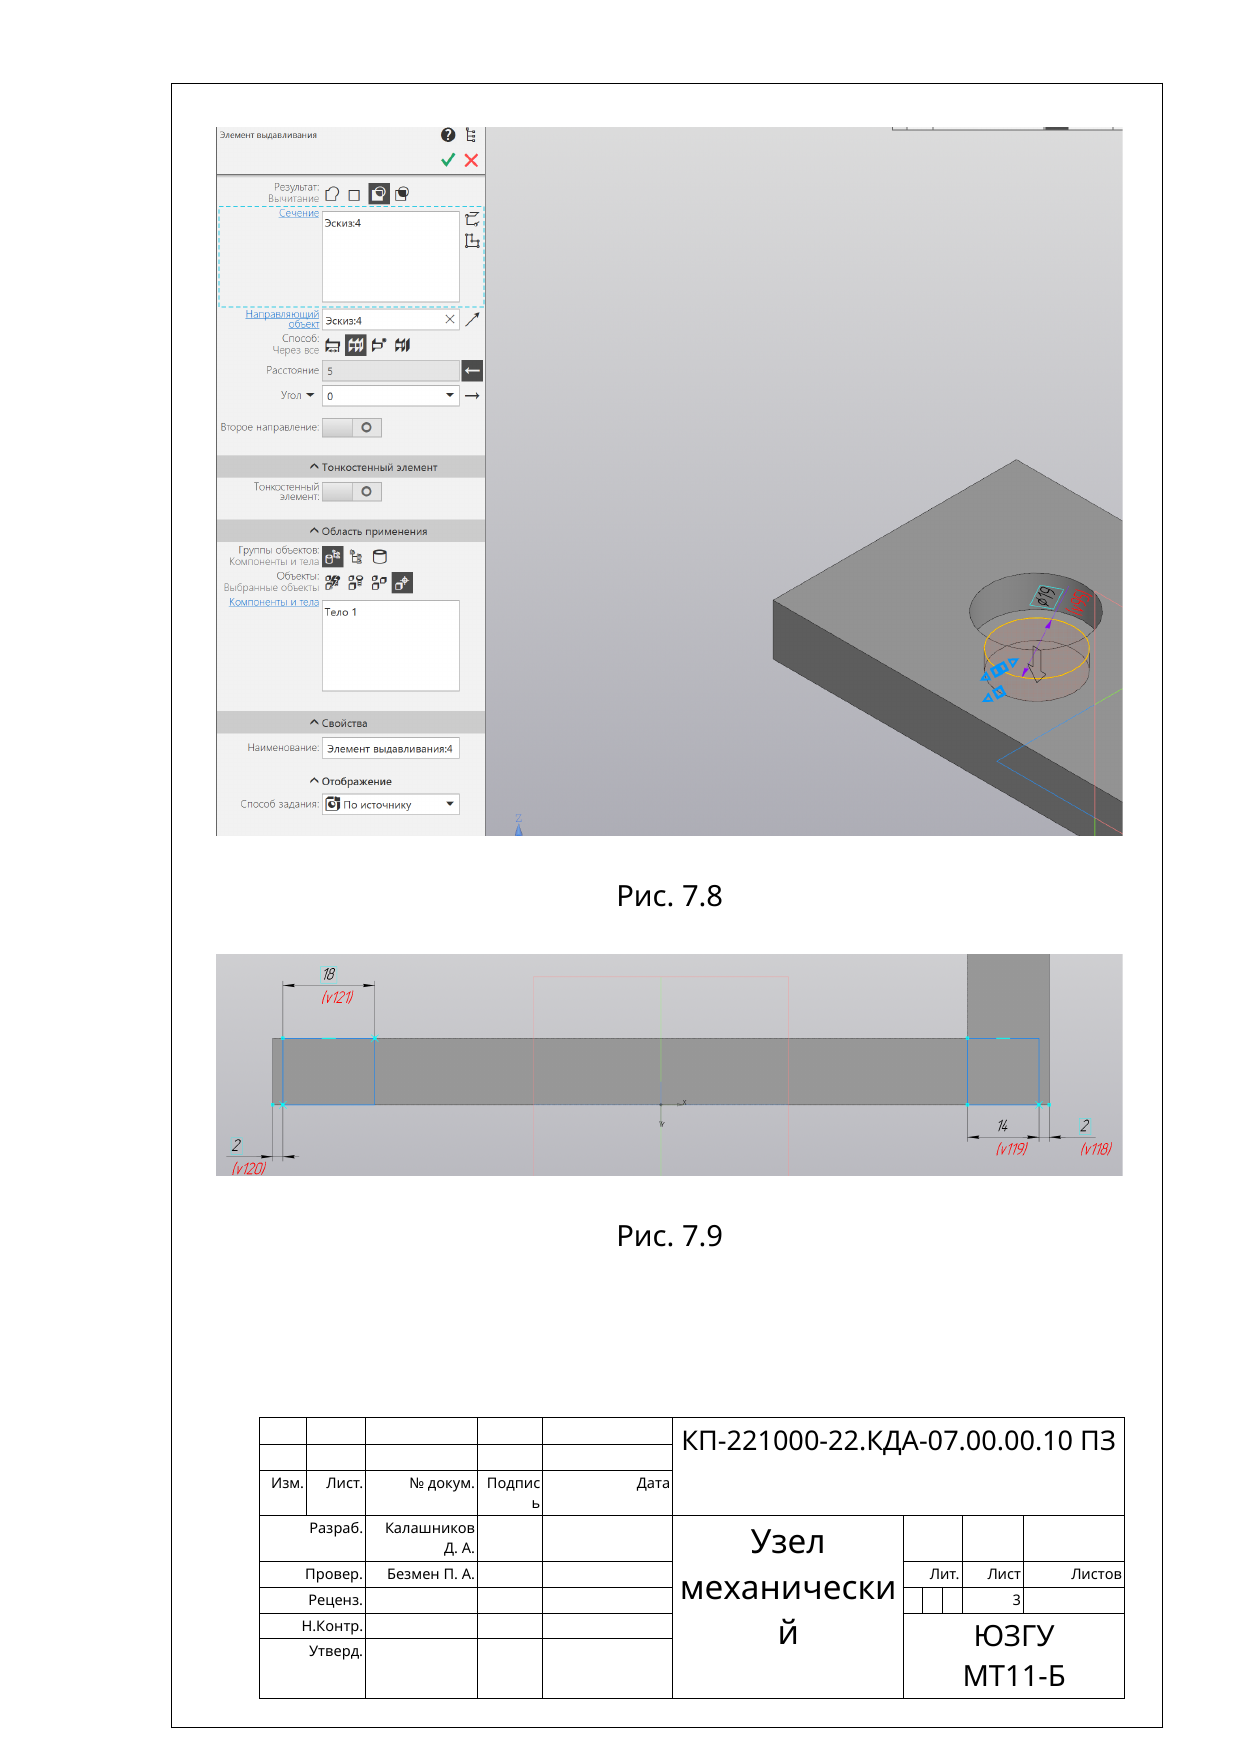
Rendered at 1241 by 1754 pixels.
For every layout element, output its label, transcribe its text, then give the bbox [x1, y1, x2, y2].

picture [216, 954, 1123, 1176]
text Рис. 7.8 [216, 875, 1123, 915]
picture [216, 127, 1123, 836]
text Рис. 7.9 [216, 1216, 1123, 1255]
